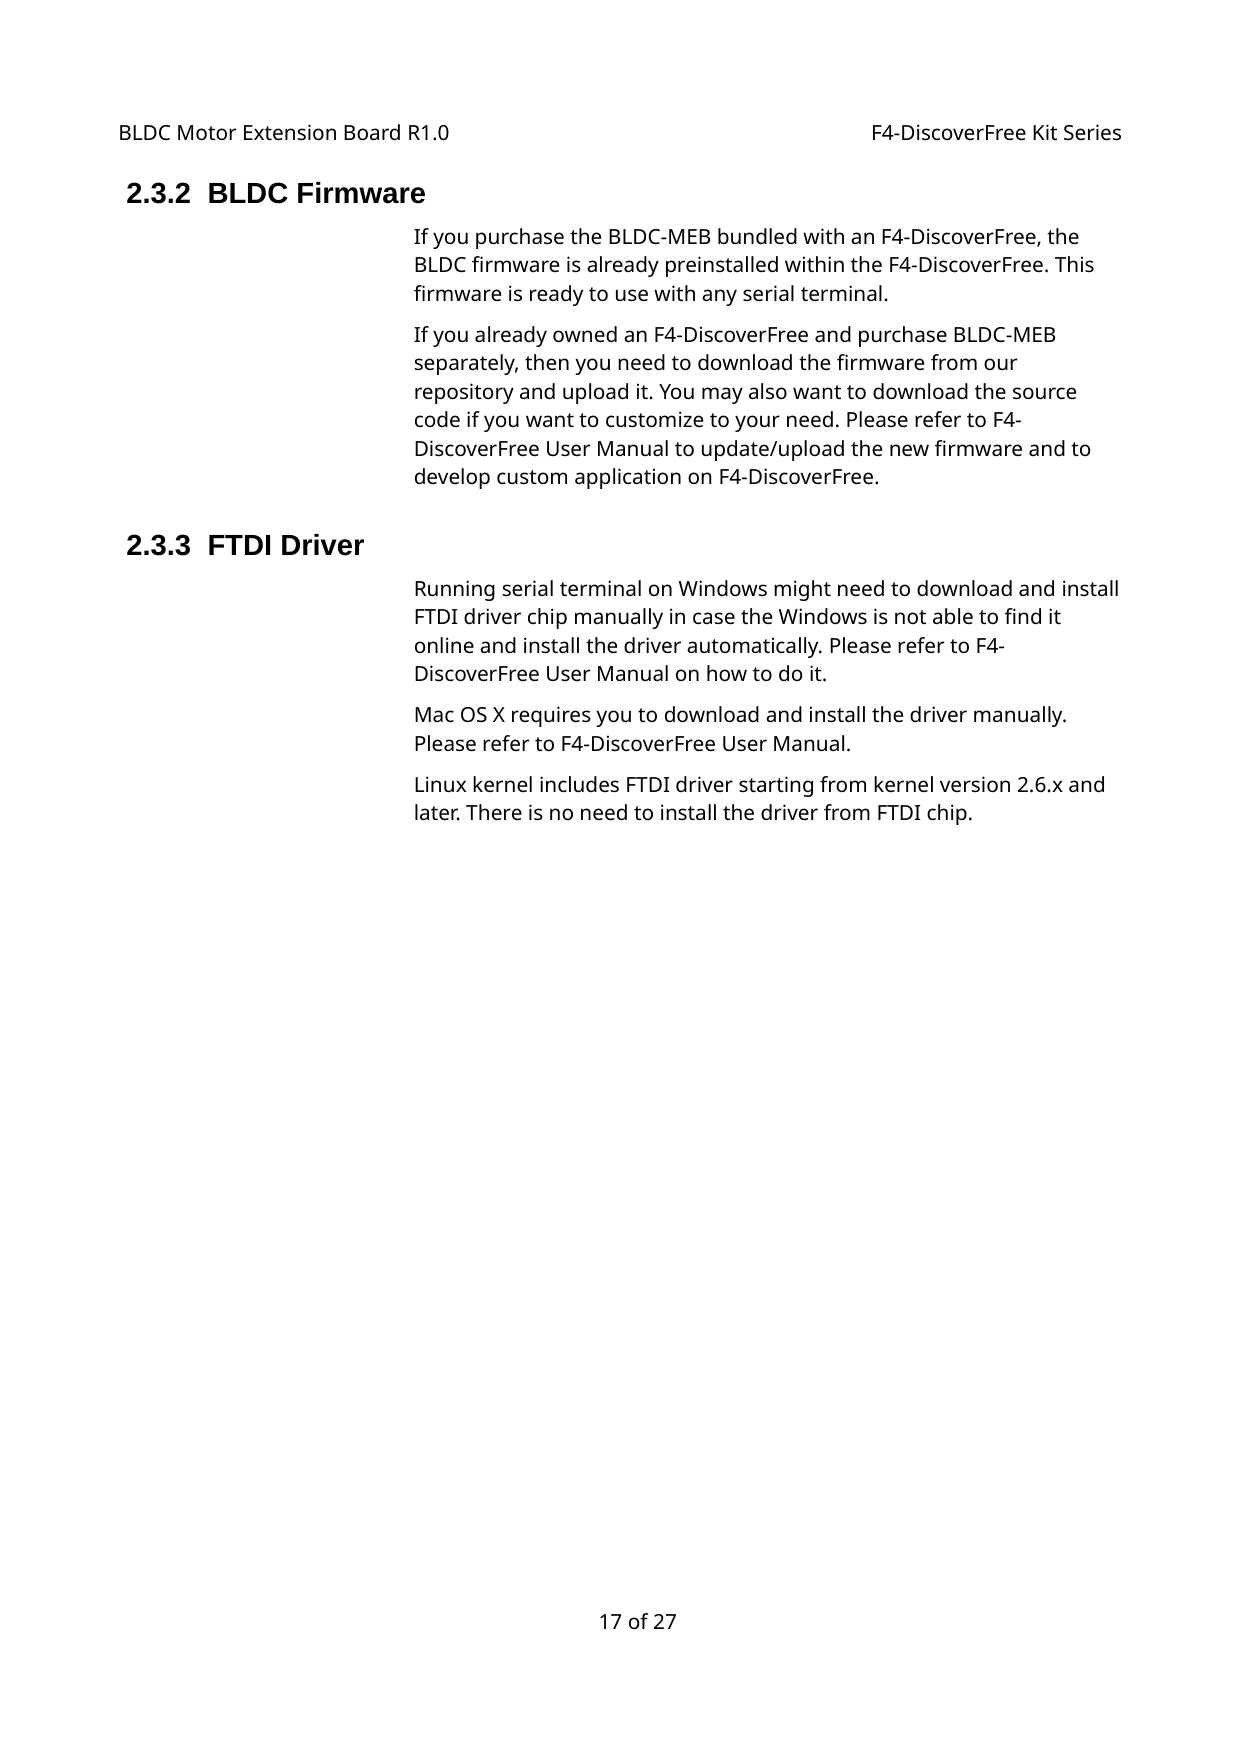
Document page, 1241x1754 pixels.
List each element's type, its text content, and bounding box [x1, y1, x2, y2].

subtitle BLDC Firmware [118, 176, 1122, 209]
text If you purchase the BLDC-MEB bundled with an F4-DiscoverFree, the BLDC firmware is already preinstalled within the F4-DiscoverFree. This firmware is ready to use with any serial terminal. [413, 222, 1122, 307]
text Running serial terminal on Windows might need to download and install FTDI driver chip manually in case the Windows is not able to find it online and install the driver automatically. Please refer to F4-DiscoverFree User Manual on how to do it. [413, 574, 1122, 688]
text If you already owned an F4-DiscoverFree and purchase BLDC-MEB separately, then you need to download the firmware from our repository and upload it. You may also want to download the source code if you want to customize to your need. Please refer to F4-DiscoverFree User Manual to update/upload the new firmware and to develop custom application on F4-DiscoverFree. [413, 320, 1122, 491]
subtitle FTDI Driver [118, 528, 1122, 562]
text Linux kernel includes FTDI driver starting from kernel version 2.6.x and later. There is no need to install the driver from FTDI chip. [413, 770, 1122, 827]
text Mac OS X requires you to download and install the driver manually. Please refer to F4-DiscoverFree User Manual. [413, 700, 1122, 757]
